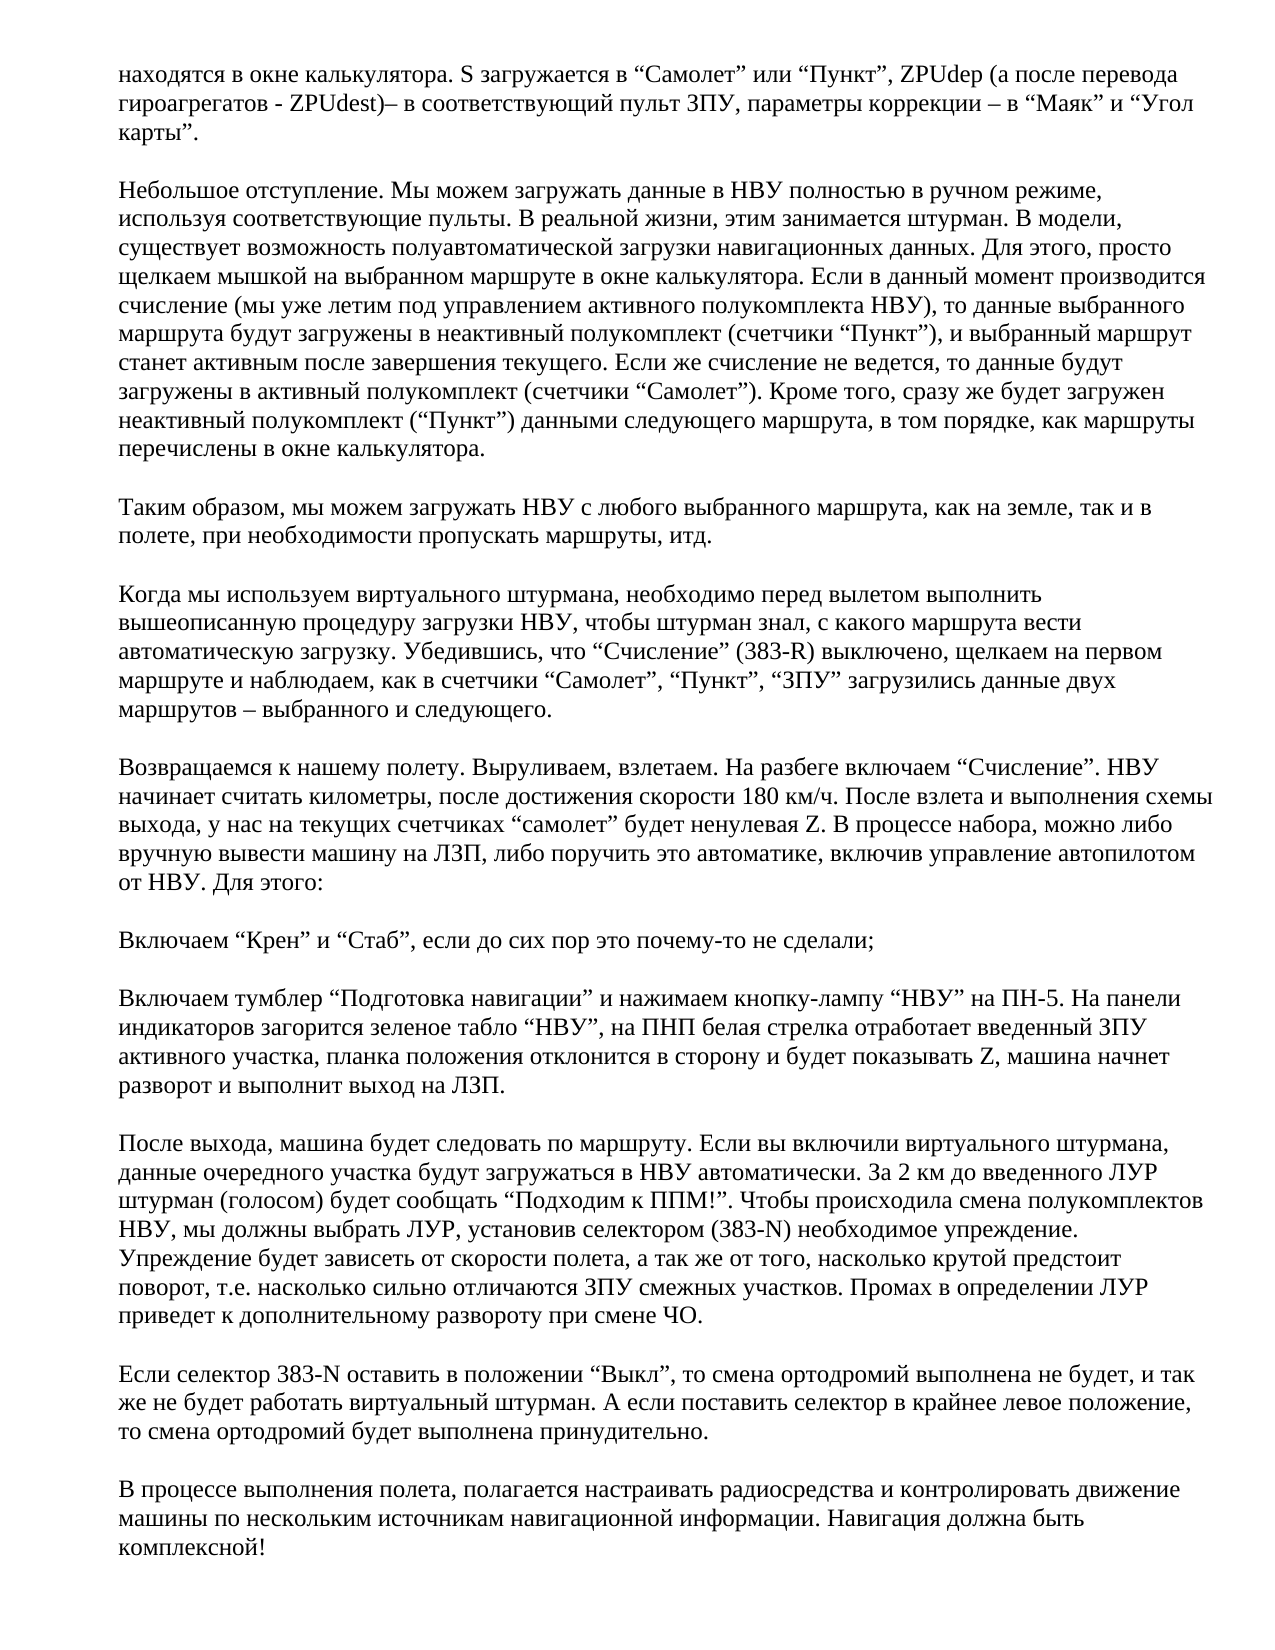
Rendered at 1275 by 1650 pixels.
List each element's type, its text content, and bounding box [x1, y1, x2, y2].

text Когда мы используем виртуального штурмана, необходимо перед вылетом выполнить вышеописанную процедуру загрузки НВУ, чтобы штурман знал, с какого маршрута вести автоматическую загрузку. Убедившись, что “Счисление” (383-R) выключено, щелкаем на первом маршруте и наблюдаем, как в счетчики “Самолет”, “Пункт”, “ЗПУ” загрузились данные двух маршрутов – выбранного и следующего. [118, 579, 1216, 722]
text В процессе выполнения полета, полагается настраивать радиосредства и контролировать движение машины по нескольким источникам навигационной информации. Навигация должна быть комплексной! [118, 1474, 1216, 1561]
text Включаем “Крен” и “Стаб”, если до сих пор это почему-то не сделали; [118, 925, 1216, 954]
text находятся в окне калькулятора. S загружается в “Самолет” или “Пункт”, ZPUdep (а после перевода гироагрегатов - ZPUdest)– в соответствующий пульт ЗПУ, параметры коррекции – в “Маяк” и “Угол карты”. [118, 59, 1216, 145]
text Таким образом, мы можем загружать НВУ с любого выбранного маршрута, как на земле, так и в полете, при необходимости пропускать маршруты, итд. [118, 492, 1216, 549]
text Включаем тумблер “Подготовка навигации” и нажимаем кнопку-лампу “НВУ” на ПН-5. На панели индикаторов загорится зеленое табло “НВУ”, на ПНП белая стрелка отработает введенный ЗПУ активного участка, планка положения отклонится в сторону и будет показывать Z, машина начнет разворот и выполнит выход на ЛЗП. [118, 983, 1216, 1098]
text Возвращаемся к нашему полету. Выруливаем, взлетаем. На разбеге включаем “Счисление”. НВУ начинает считать километры, после достижения скорости 180 км/ч. После взлета и выполнения схемы выхода, у нас на текущих счетчиках “самолет” будет ненулевая Z. В процессе набора, можно либо вручную вывести машину на ЛЗП, либо поручить это автоматике, включив управление автопилотом от НВУ. Для этого: [118, 752, 1216, 896]
text Если селектор 383-N оставить в положении “Выкл”, то смена ортодромий выполнена не будет, и так же не будет работать виртуальный штурман. А если поставить селектор в крайнее левое положение, то смена ортодромий будет выполнена принудительно. [118, 1359, 1216, 1445]
text Небольшое отступление. Мы можем загружать данные в НВУ полностью в ручном режиме, используя соответствующие пульты. В реальной жизни, этим занимается штурман. В модели, существует возможность полуавтоматической загрузки навигационных данных. Для этого, просто щелкаем мышкой на выбранном маршруте в окне калькулятора. Если в данный момент производится счисление (мы уже летим под управлением активного полукомплекта НВУ), то данные выбранного маршрута будут загружены в неактивный полукомплект (счетчики “Пункт”), и выбранный маршрут станет активным после завершения текущего. Если же счисление не ведется, то данные будут загружены в активный полукомплект (счетчики “Самолет”). Кроме того, сразу же будет загружен неактивный полукомплект (“Пункт”) данными следующего маршрута, в том порядке, как маршруты перечислены в окне калькулятора. [118, 175, 1216, 462]
text После выхода, машина будет следовать по маршруту. Если вы включили виртуального штурмана, данные очередного участка будут загружаться в НВУ автоматически. За 2 км до введенного ЛУР штурман (голосом) будет сообщать “Подходим к ППМ!”. Чтобы происходила смена полукомплектов НВУ, мы должны выбрать ЛУР, установив селектором (383-N) необходимое упреждение. Упреждение будет зависеть от скорости полета, а так же от того, насколько крутой предстоит поворот, т.е. насколько сильно отличаются ЗПУ смежных участков. Промах в определении ЛУР приведет к дополнительному развороту при смене ЧО. [118, 1128, 1216, 1329]
